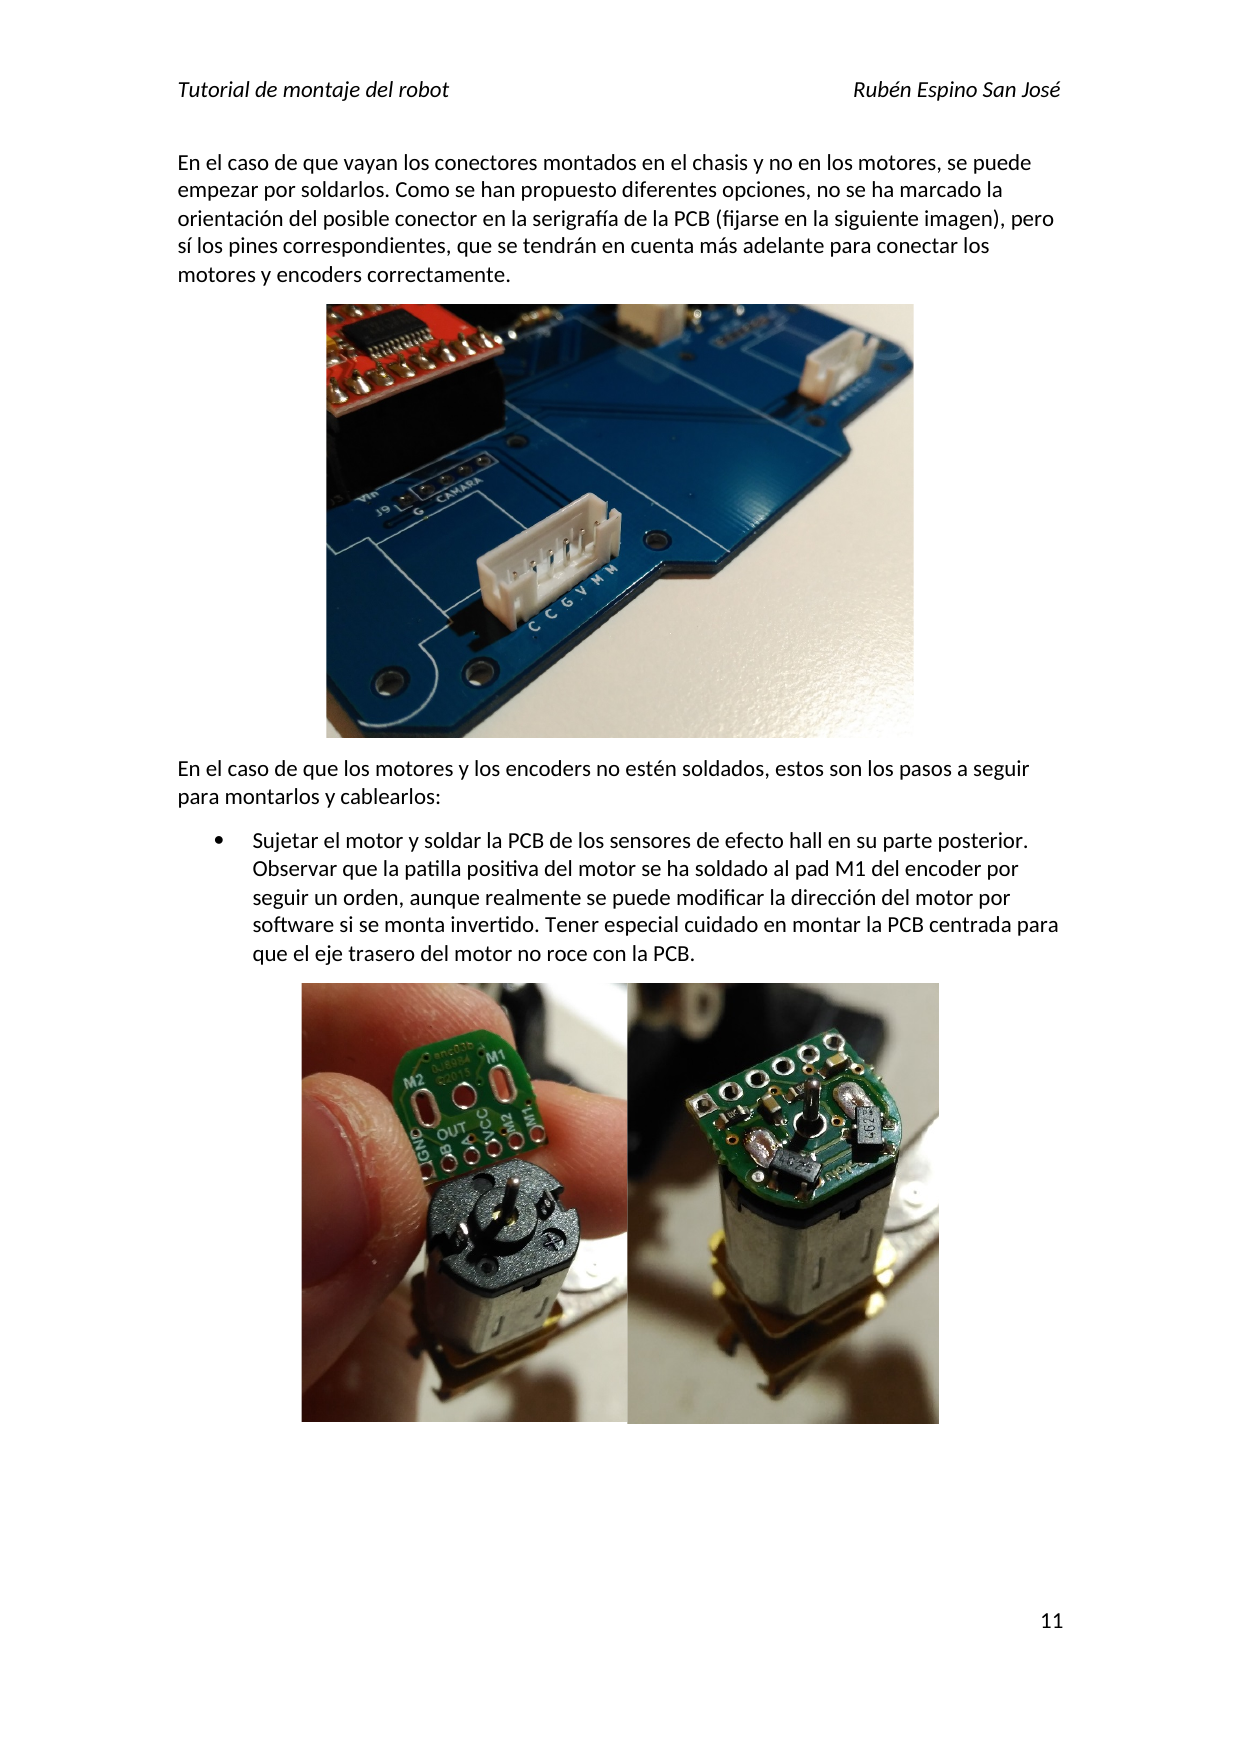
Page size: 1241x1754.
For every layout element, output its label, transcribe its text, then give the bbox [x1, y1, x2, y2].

text En el caso de que los motores y los encoders no estén soldados, estos son los pasos a seguir para montarlos y cablearlos: [177, 754, 1063, 810]
text En el caso de que vayan los conectores montados en el chasis y no en los motores, se puede empezar por soldarlos. Como se han propuesto diferentes opciones, no se ha marcado la orientación del posible conector en la serigrafía de la PCB (fijarse en la siguiente imagen), pero sí los pines correspondientes, que se tendrán en cuenta más adelante para conectar los motores y encoders correctamente. [177, 148, 1063, 288]
list Sujetar el motor y soldar la PCB de los sensores de efecto hall en su parte posterior. Observar que la patilla positiva del motor se ha soldado al pad M1 del encoder por seguir un orden, aunque realmente se puede modificar la dirección del motor por software si se monta invertido. Tener especial cuidado en montar la PCB centrada para que el eje trasero del motor no roce con la PCB. [215, 827, 1063, 967]
